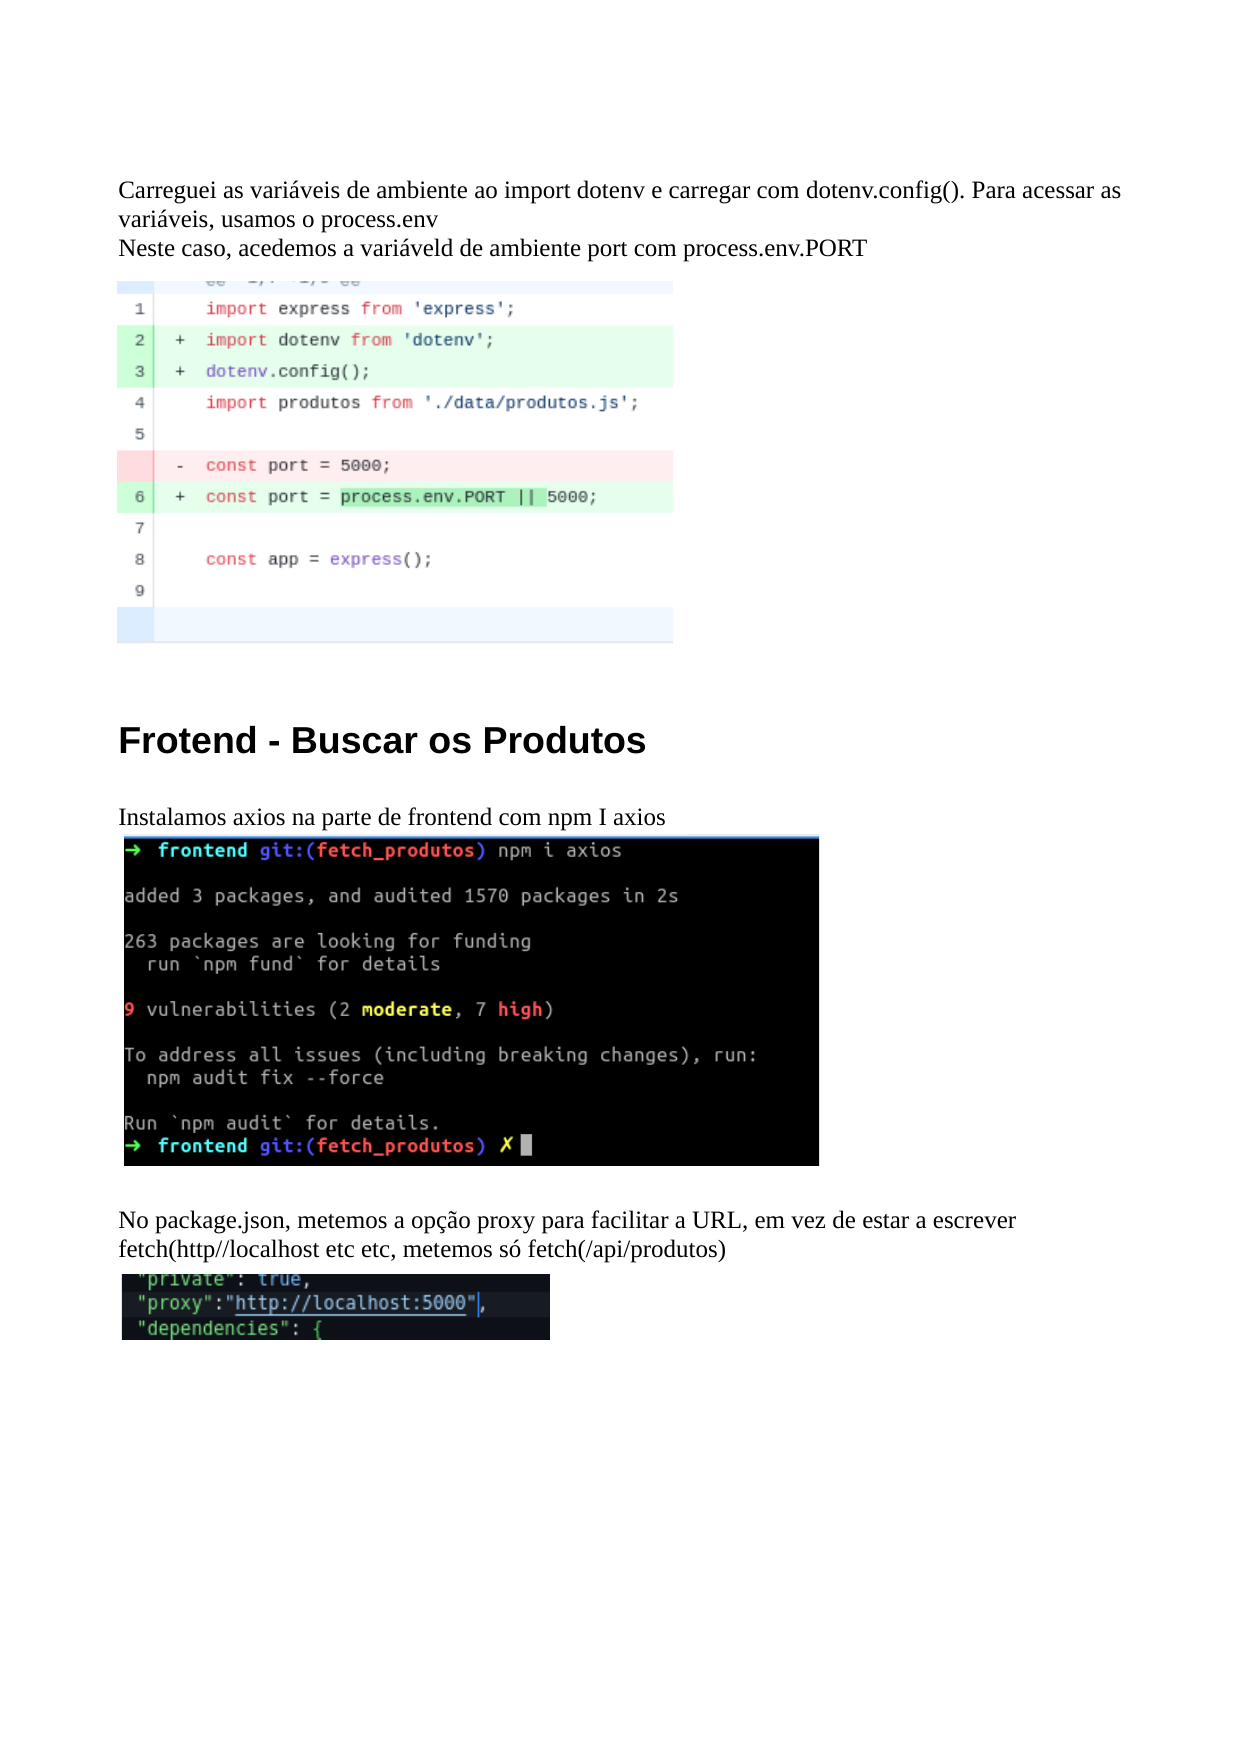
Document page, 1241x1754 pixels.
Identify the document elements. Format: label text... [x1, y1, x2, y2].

picture [117, 281, 674, 648]
subtitle Frotend - Buscar os Produtos [118, 718, 1122, 761]
picture [121, 1274, 550, 1340]
text Carreguei as variáveis de ambiente ao import dotenv e carregar com dotenv.config(). Para acessar as variáveis, usamos o process.env [118, 176, 1122, 233]
text Instalamos axios na parte de frontend com npm I axios [118, 802, 1122, 831]
picture [124, 834, 820, 1166]
text Neste caso, acedemos a variáveld de ambiente port com process.env.PORT [118, 233, 1122, 262]
text No package.json, metemos a opção proxy para facilitar a URL, em vez de estar a escrever fetch(http//localhost etc etc, metemos só fetch(/api/produtos) [118, 1205, 1122, 1262]
